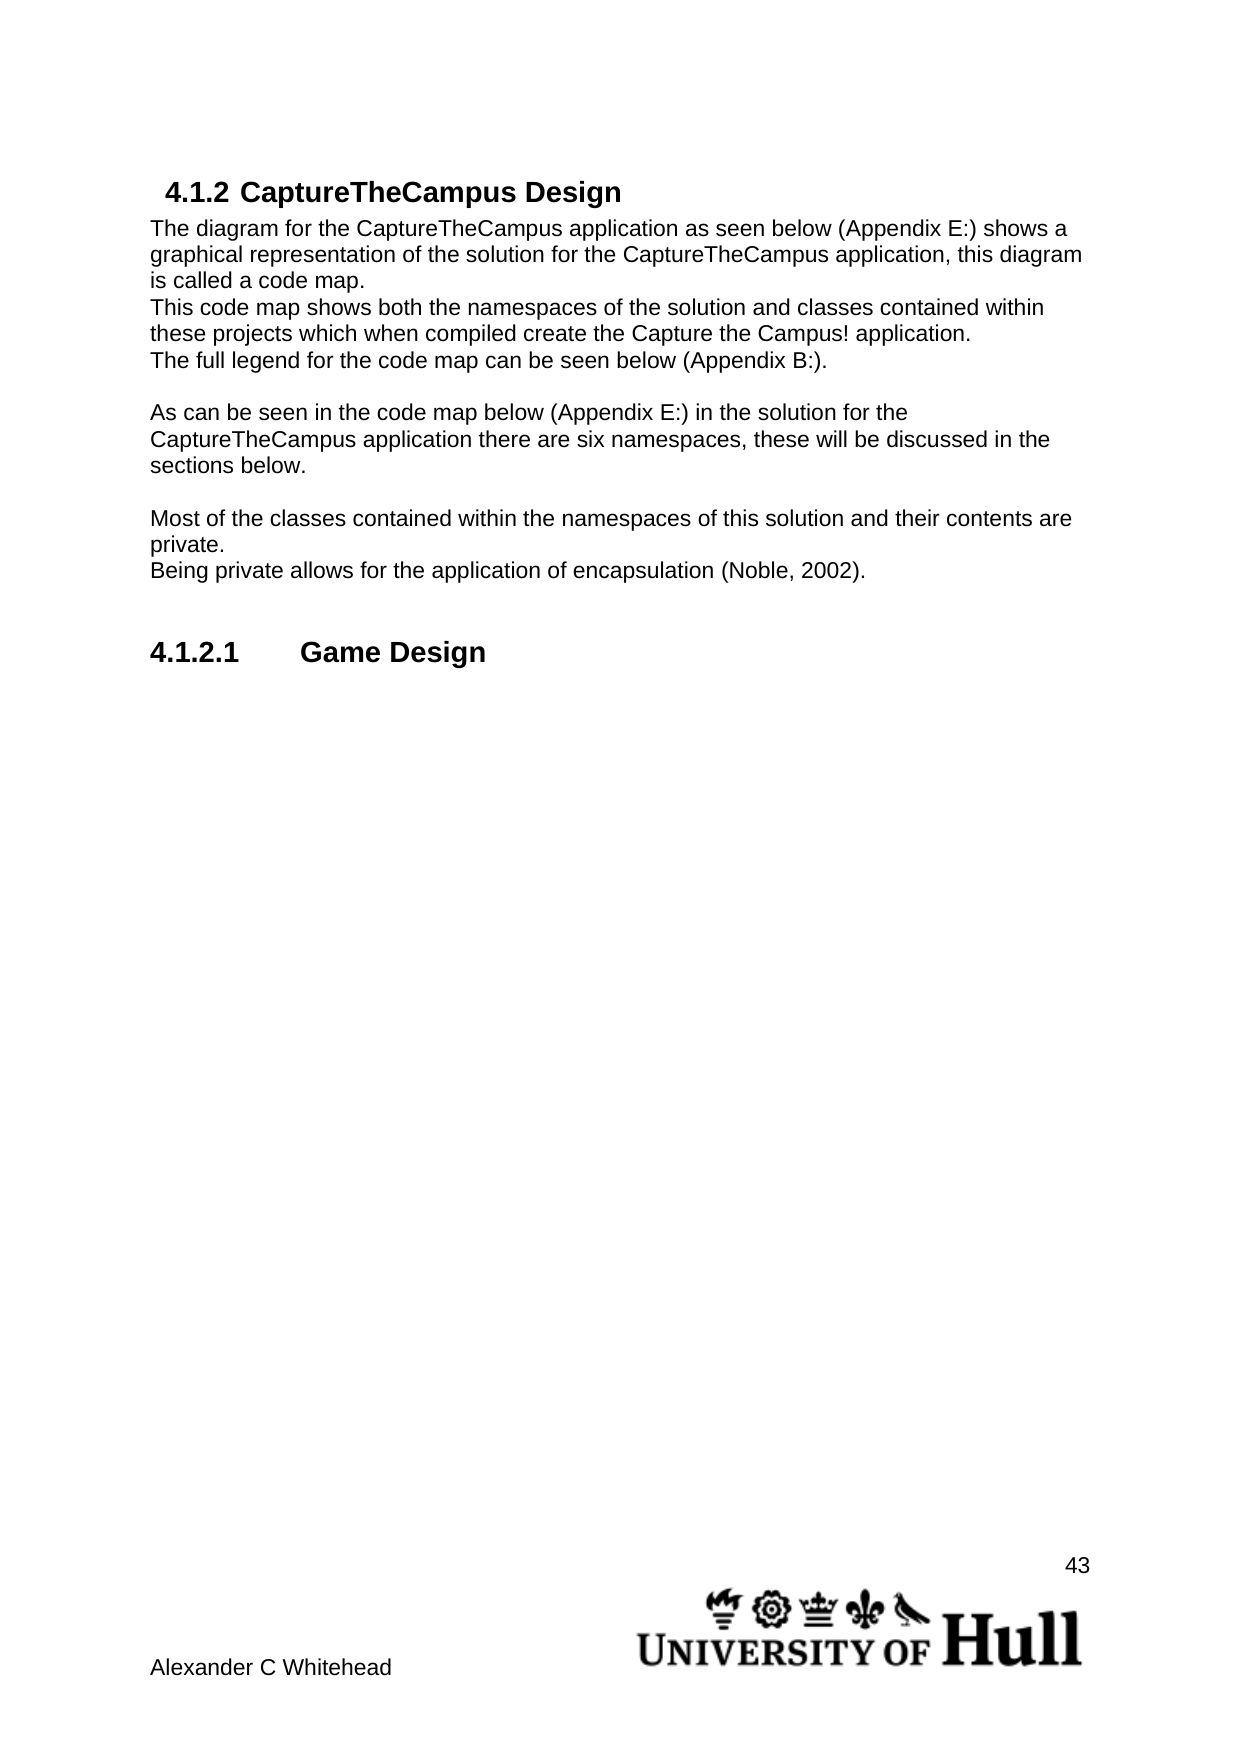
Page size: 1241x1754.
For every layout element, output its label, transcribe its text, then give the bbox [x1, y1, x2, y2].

text The diagram for the CaptureTheCampus application as seen below (Appendix E:) shows a graphical representation of the solution for the CaptureTheCampus application, this diagram is called a code map. [150, 215, 1090, 294]
picture [630, 1578, 1091, 1676]
text As can be seen in the code map below (Appendix E:) in the solution for the CaptureTheCampus application there are six namespaces, these will be discussed in the sections below. [150, 399, 1090, 478]
subtitle Game Design [150, 635, 1090, 669]
text The full legend for the code map can be seen below (Appendix B:). [150, 347, 1090, 373]
text This code map shows both the namespaces of the solution and classes contained within these projects which when compiled create the Capture the Campus! application. [150, 294, 1090, 347]
text Being private allows for the application of encapsulation [ CITATION Nob02 \l 2057 ]. [150, 557, 1090, 584]
subtitle CaptureTheCampus Design [165, 175, 1090, 208]
text Most of the classes contained within the namespaces of this solution and their contents are private. [150, 505, 1090, 557]
